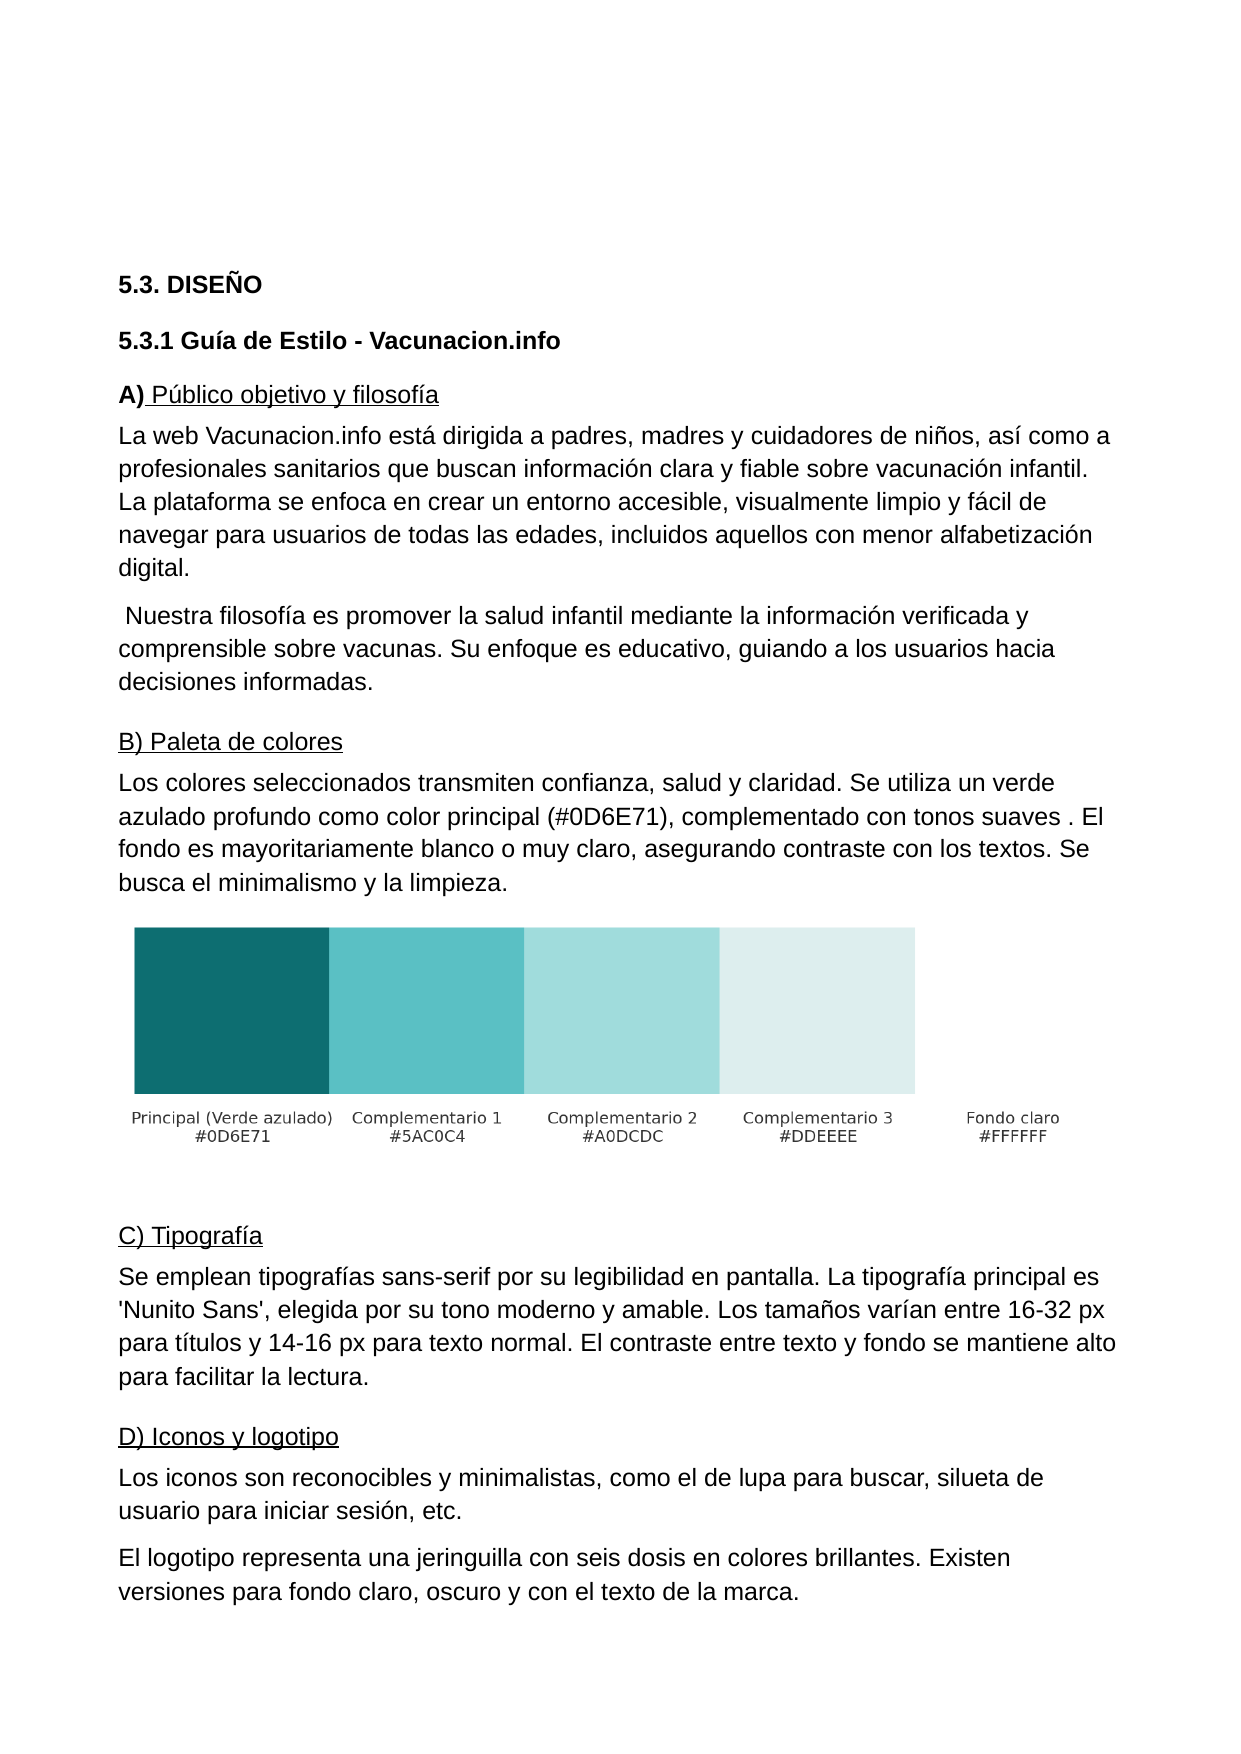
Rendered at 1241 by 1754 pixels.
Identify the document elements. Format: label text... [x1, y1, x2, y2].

text Nuestra filosofía es promover la salud infantil mediante la información verificada y comprensible sobre vacunas. Su enfoque es educativo, guiando a los usuarios hacia decisiones informadas. [118, 601, 1122, 696]
text El logotipo representa una jeringuilla con seis dosis en colores brillantes. Existen versiones para fondo claro, oscuro y con el texto de la marca. [118, 1543, 1122, 1605]
text Los colores seleccionados transmiten confianza, salud y claridad. Se utiliza un verde azulado profundo como color principal (#0D6E71), complementado con tonos suaves . El fondo es mayoritariamente blanco o muy claro, asegurando contraste con los textos. Se busca el minimalismo y la limpieza. [118, 768, 1122, 896]
text Los iconos son reconocibles y minimalistas, como el de lupa para buscar, silueta de usuario para iniciar sesión, etc. [118, 1463, 1122, 1524]
text Se emplean tipografías sans-serif por su legibilidad en pantalla. La tipografía principal es 'Nunito Sans', elegida por su tono moderno y amable. Los tamaños varían entre 16-32 px para títulos y 14-16 px para texto normal. El contraste entre texto y fondo se mantiene alto para facilitar la lectura. [118, 1262, 1122, 1390]
subtitle 5.3.1 Guía de Estilo - Vacunacion.info [118, 326, 1122, 355]
picture [118, 915, 1123, 1157]
text La web Vacunacion.info está dirigida a padres, madres y cuidadores de niños, así como a profesionales sanitarios que buscan información clara y fiable sobre vacunación infantil. La plataforma se enfoca en crear un entorno accesible, visualmente limpio y fácil de navegar para usuarios de todas las edades, incluidos aquellos con menor alfabetización digital. [118, 421, 1122, 582]
subtitle D) Iconos y logotipo [118, 1422, 1122, 1450]
subtitle A) Público objetivo y filosofía [118, 380, 1122, 409]
subtitle 5.3. DISEÑO [118, 271, 1122, 299]
subtitle B) Paleta de colores [118, 727, 1122, 756]
subtitle C) Tipografía [118, 1221, 1122, 1250]
